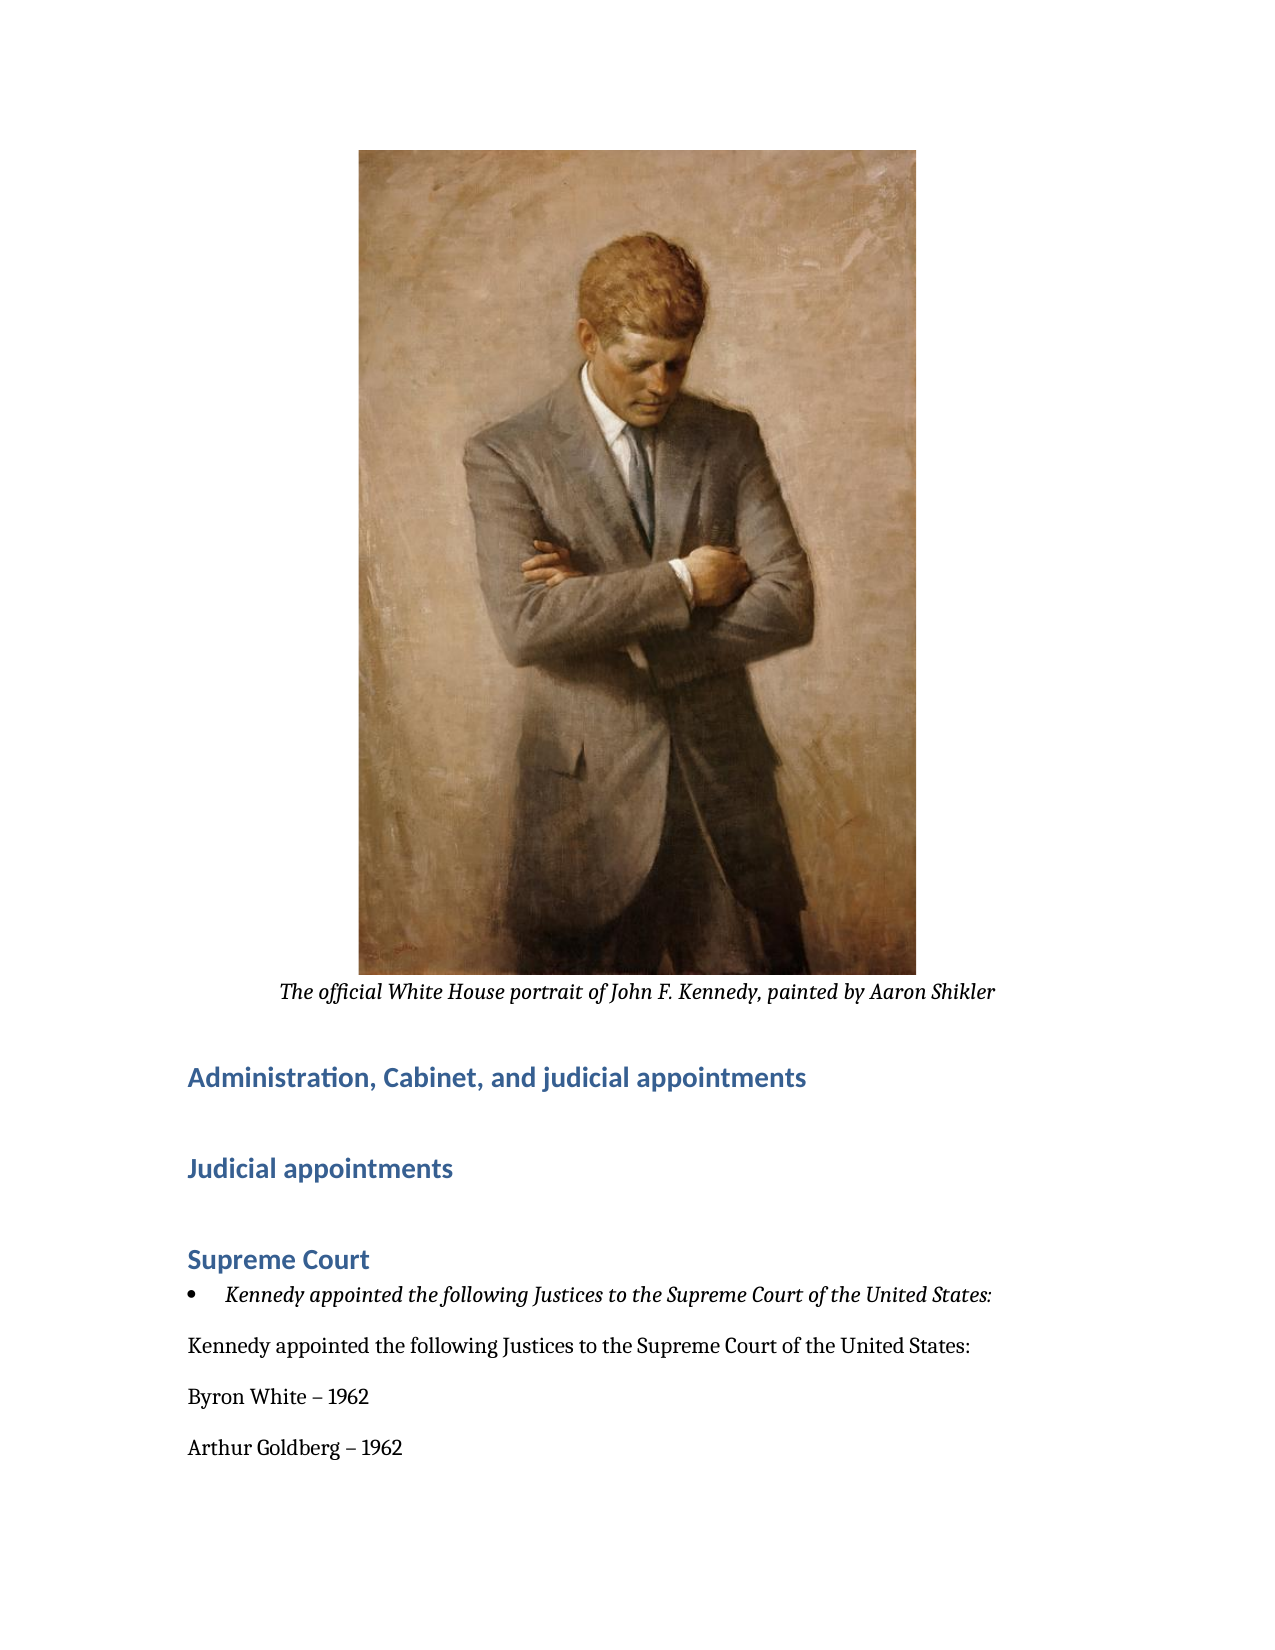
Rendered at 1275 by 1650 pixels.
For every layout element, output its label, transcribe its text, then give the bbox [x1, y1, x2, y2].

subtitle Administration, Cabinet, and judicial appointments [187, 1059, 1087, 1095]
picture [358, 150, 917, 975]
text Arthur Goldberg – 1962 [187, 1435, 1087, 1461]
text The official White House portrait of John F. Kennedy, painted by Aaron Shikler [187, 150, 1087, 1005]
subtitle Supreme Court [187, 1241, 1087, 1277]
list Kennedy appointed the following Justices to the Supreme Court of the United States: [187, 1282, 1087, 1308]
text Kennedy appointed the following Justices to the Supreme Court of the United States: [187, 1333, 1087, 1359]
text Byron White – 1962 [187, 1384, 1087, 1410]
subtitle Judicial appointments [187, 1150, 1087, 1186]
